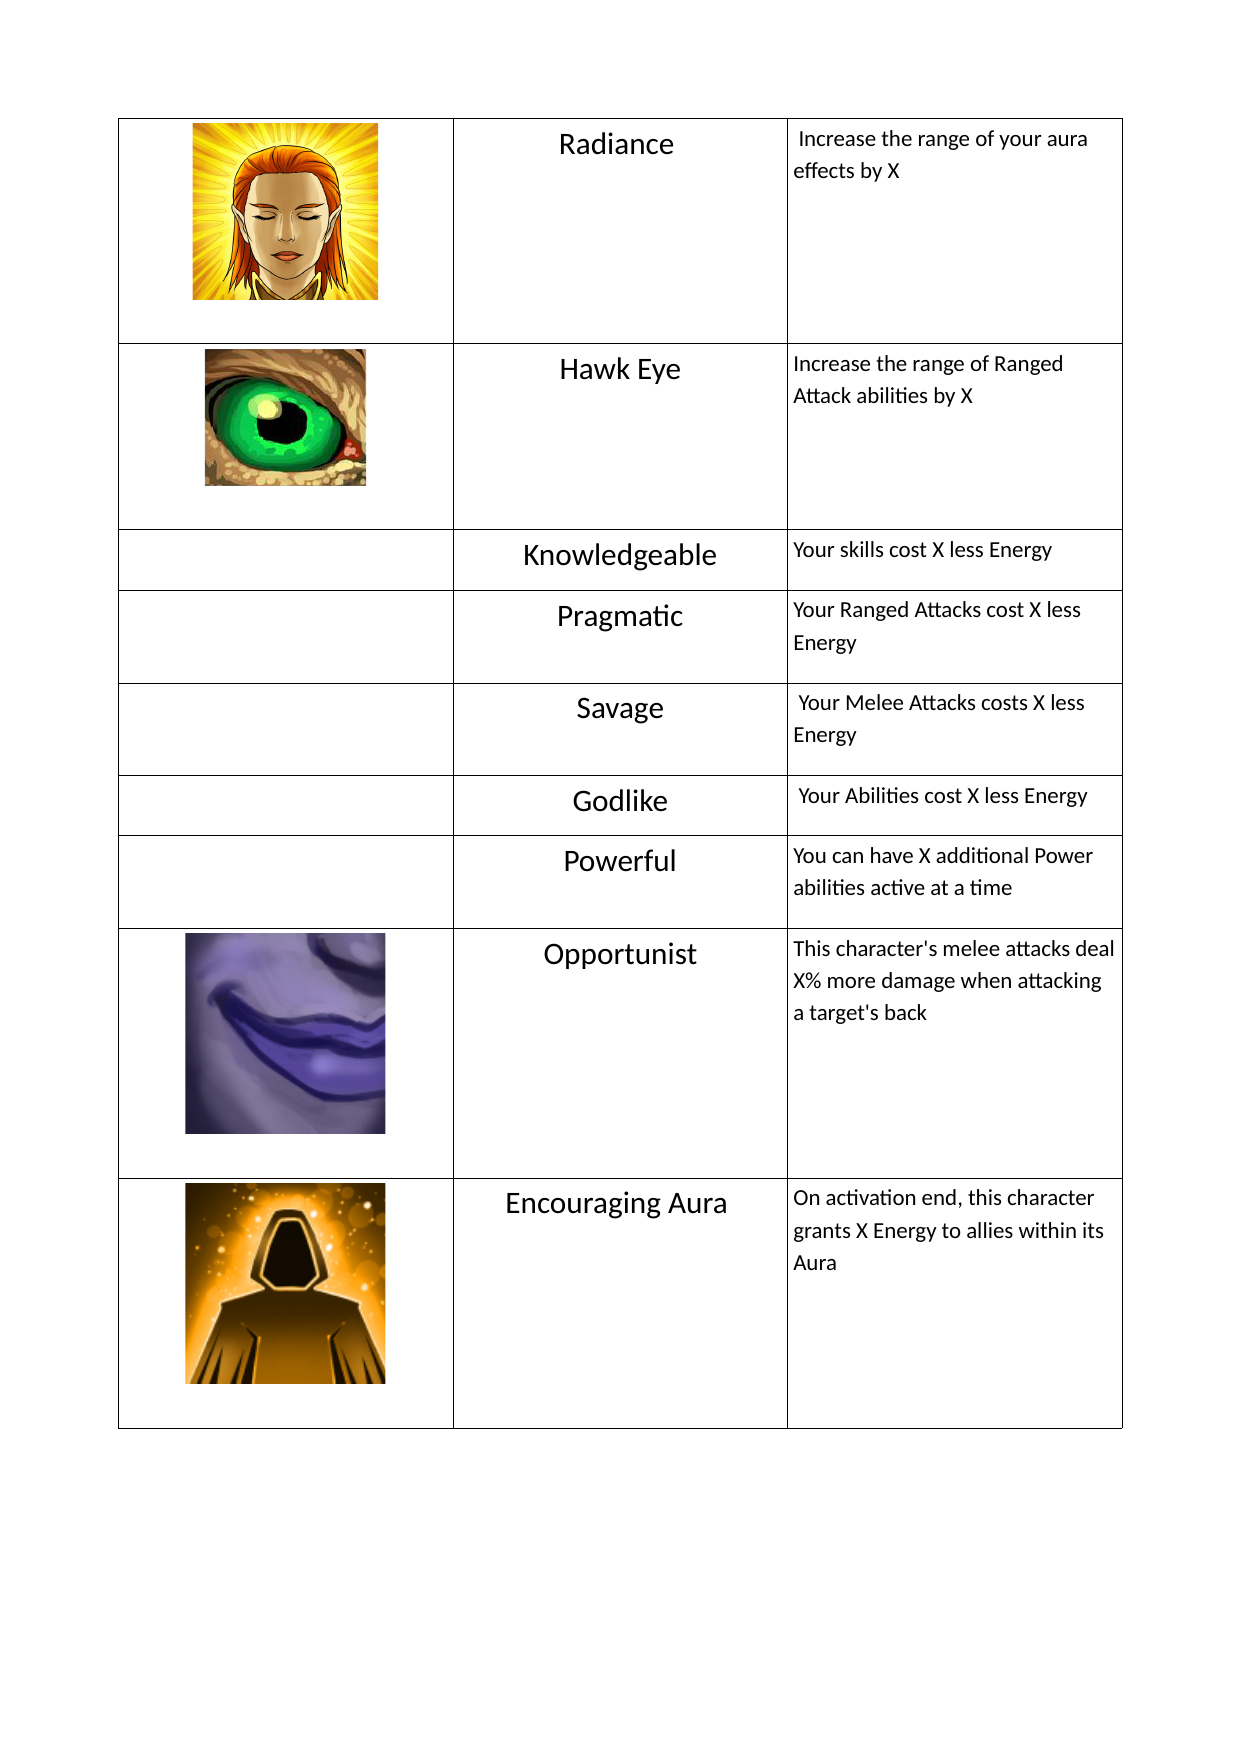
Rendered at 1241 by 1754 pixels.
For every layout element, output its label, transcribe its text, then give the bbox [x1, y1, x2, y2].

table_cell [119, 1179, 453, 1183]
picture [185, 1183, 386, 1384]
table_cell [119, 591, 453, 682]
table_cell [119, 1184, 185, 1383]
table_cell [119, 1384, 453, 1427]
table_cell Pragmatic [454, 591, 787, 682]
table_cell Increase the range of Ranged Attack abilities by X [788, 344, 1122, 529]
table_cell Increase the range of your aura effects by X [788, 119, 1122, 343]
table_cell You can have X additional Power abilities active at a time [788, 836, 1122, 928]
picture [204, 349, 367, 486]
table_cell [119, 119, 453, 299]
table_cell [119, 929, 453, 1178]
table_cell Radiance [454, 119, 787, 343]
table_cell Hawk Eye [454, 344, 787, 529]
table_cell [119, 344, 453, 529]
table_cell [119, 300, 453, 343]
table_cell [386, 1184, 453, 1383]
table_cell [119, 684, 453, 775]
table_cell [119, 530, 453, 590]
table_cell [119, 836, 453, 928]
table_cell Your Abilities cost X less Energy [788, 776, 1122, 835]
table_cell Powerful [454, 836, 787, 928]
picture [192, 123, 379, 300]
table_cell This character's melee attacks deal X% more damage when attacking a target's back [788, 929, 1122, 1178]
table_cell Knowledgeable [454, 530, 787, 590]
table_cell Encouraging Aura [454, 1179, 787, 1427]
table_cell Your Melee Attacks costs X less Energy [788, 684, 1122, 775]
table_cell Godlike [454, 776, 787, 835]
table_cell Opportunist [454, 929, 787, 1178]
picture [185, 933, 386, 1134]
table_cell Your skills cost X less Energy [788, 530, 1122, 590]
table_cell [119, 776, 453, 835]
table_cell Your Ranged Attacks cost X less Energy [788, 591, 1122, 682]
table_cell Savage [454, 684, 787, 775]
table_cell On activation end, this character grants X Energy to allies within its Aura [788, 1179, 1122, 1427]
